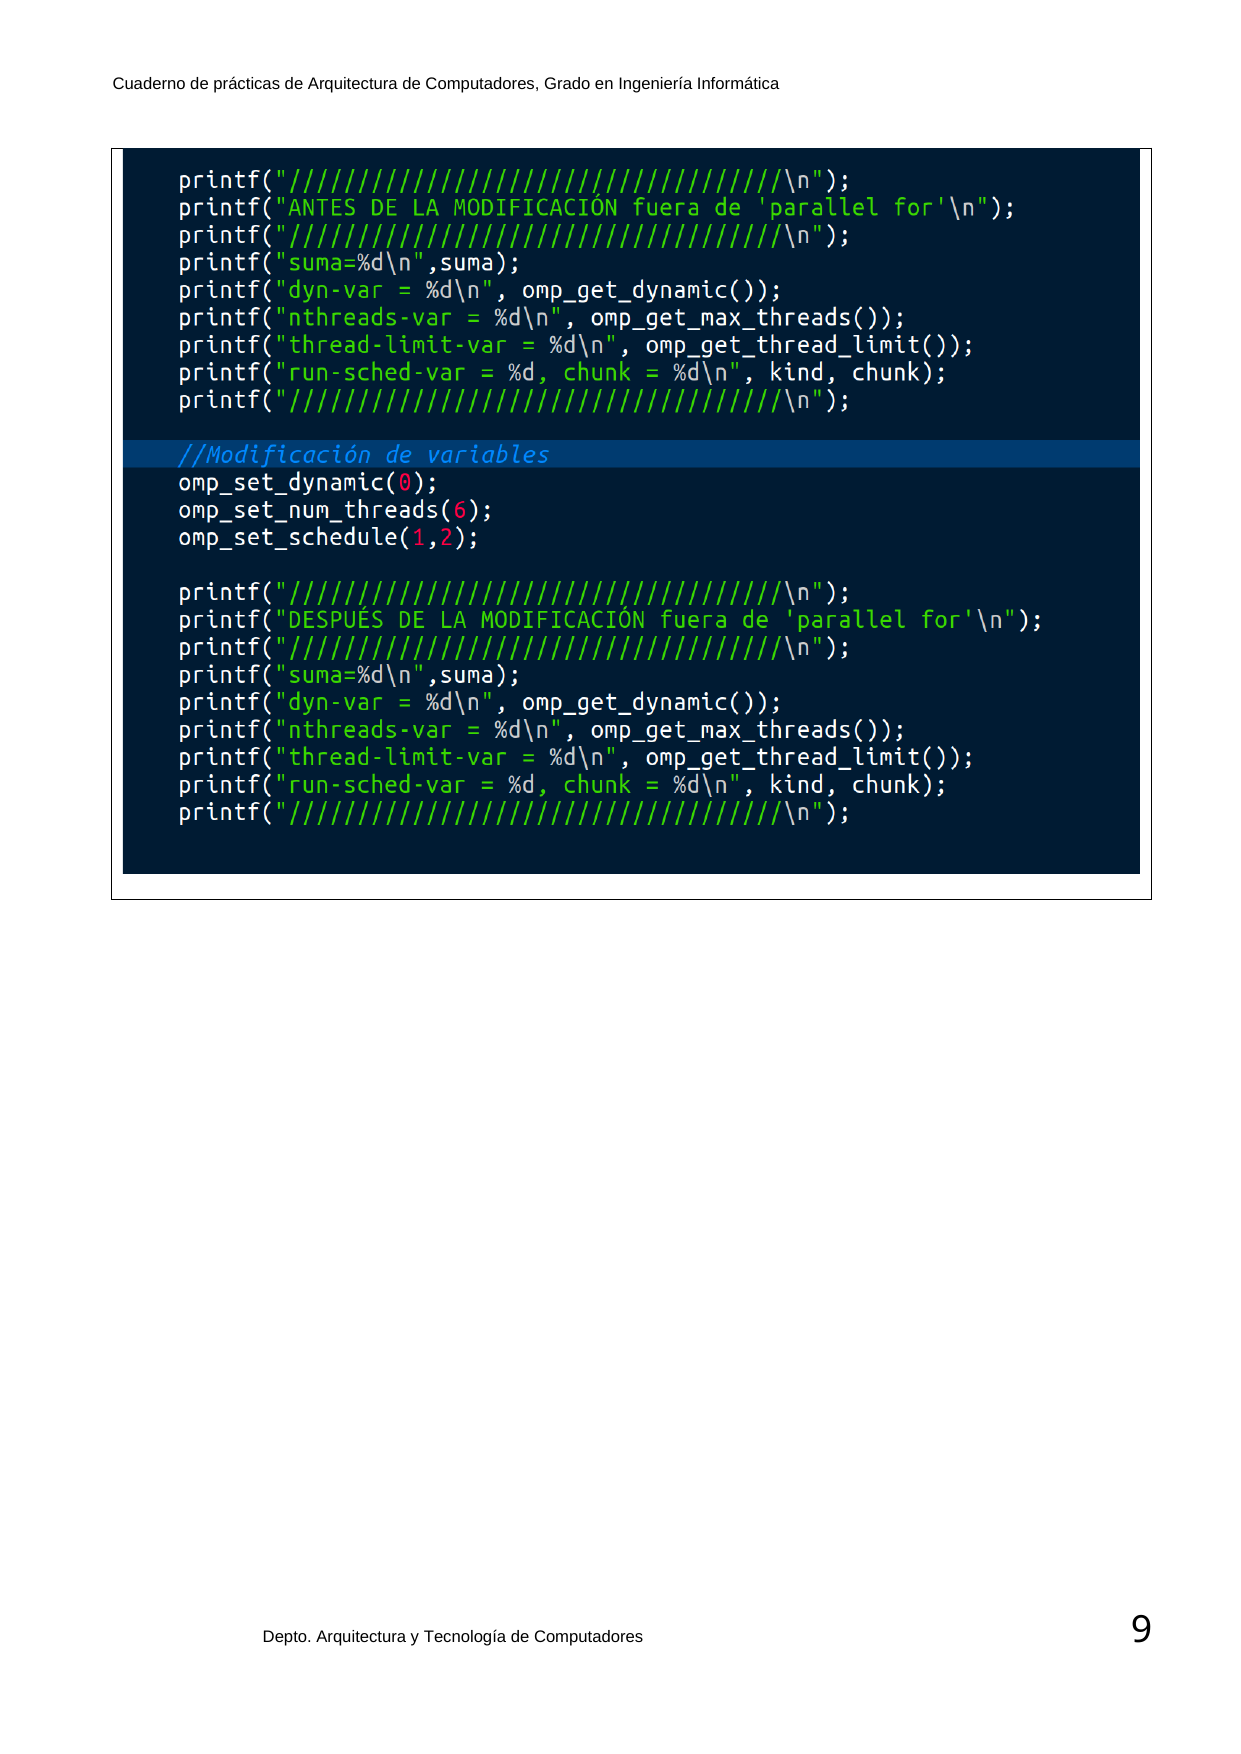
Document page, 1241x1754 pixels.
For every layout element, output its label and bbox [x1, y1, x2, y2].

table_header [112, 149, 1151, 899]
picture [122, 148, 1140, 874]
